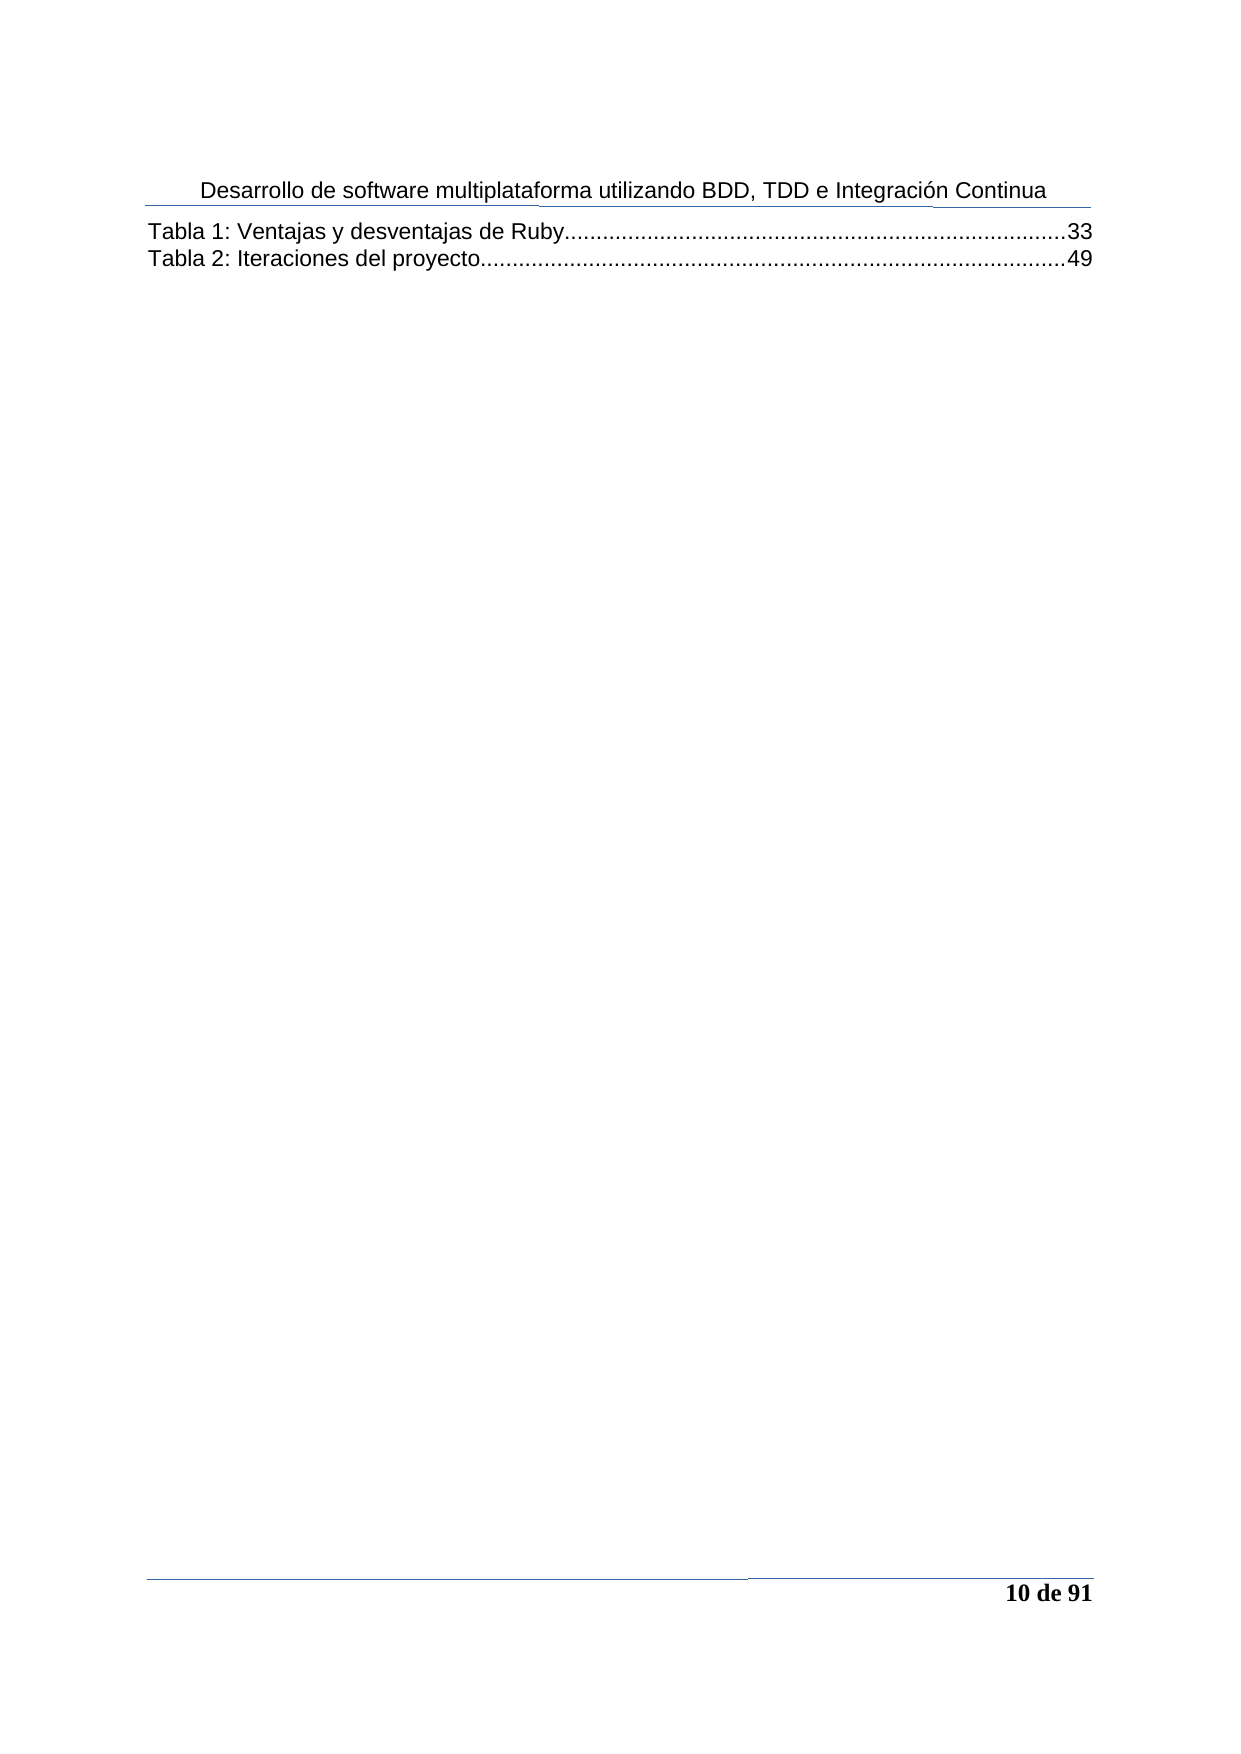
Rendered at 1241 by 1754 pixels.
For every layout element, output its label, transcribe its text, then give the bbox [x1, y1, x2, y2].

text Tabla 2: Iteraciones del proyecto 49 [148, 245, 1093, 271]
text Tabla 1: Ventajas y desventajas de Ruby 33 [148, 218, 1093, 245]
